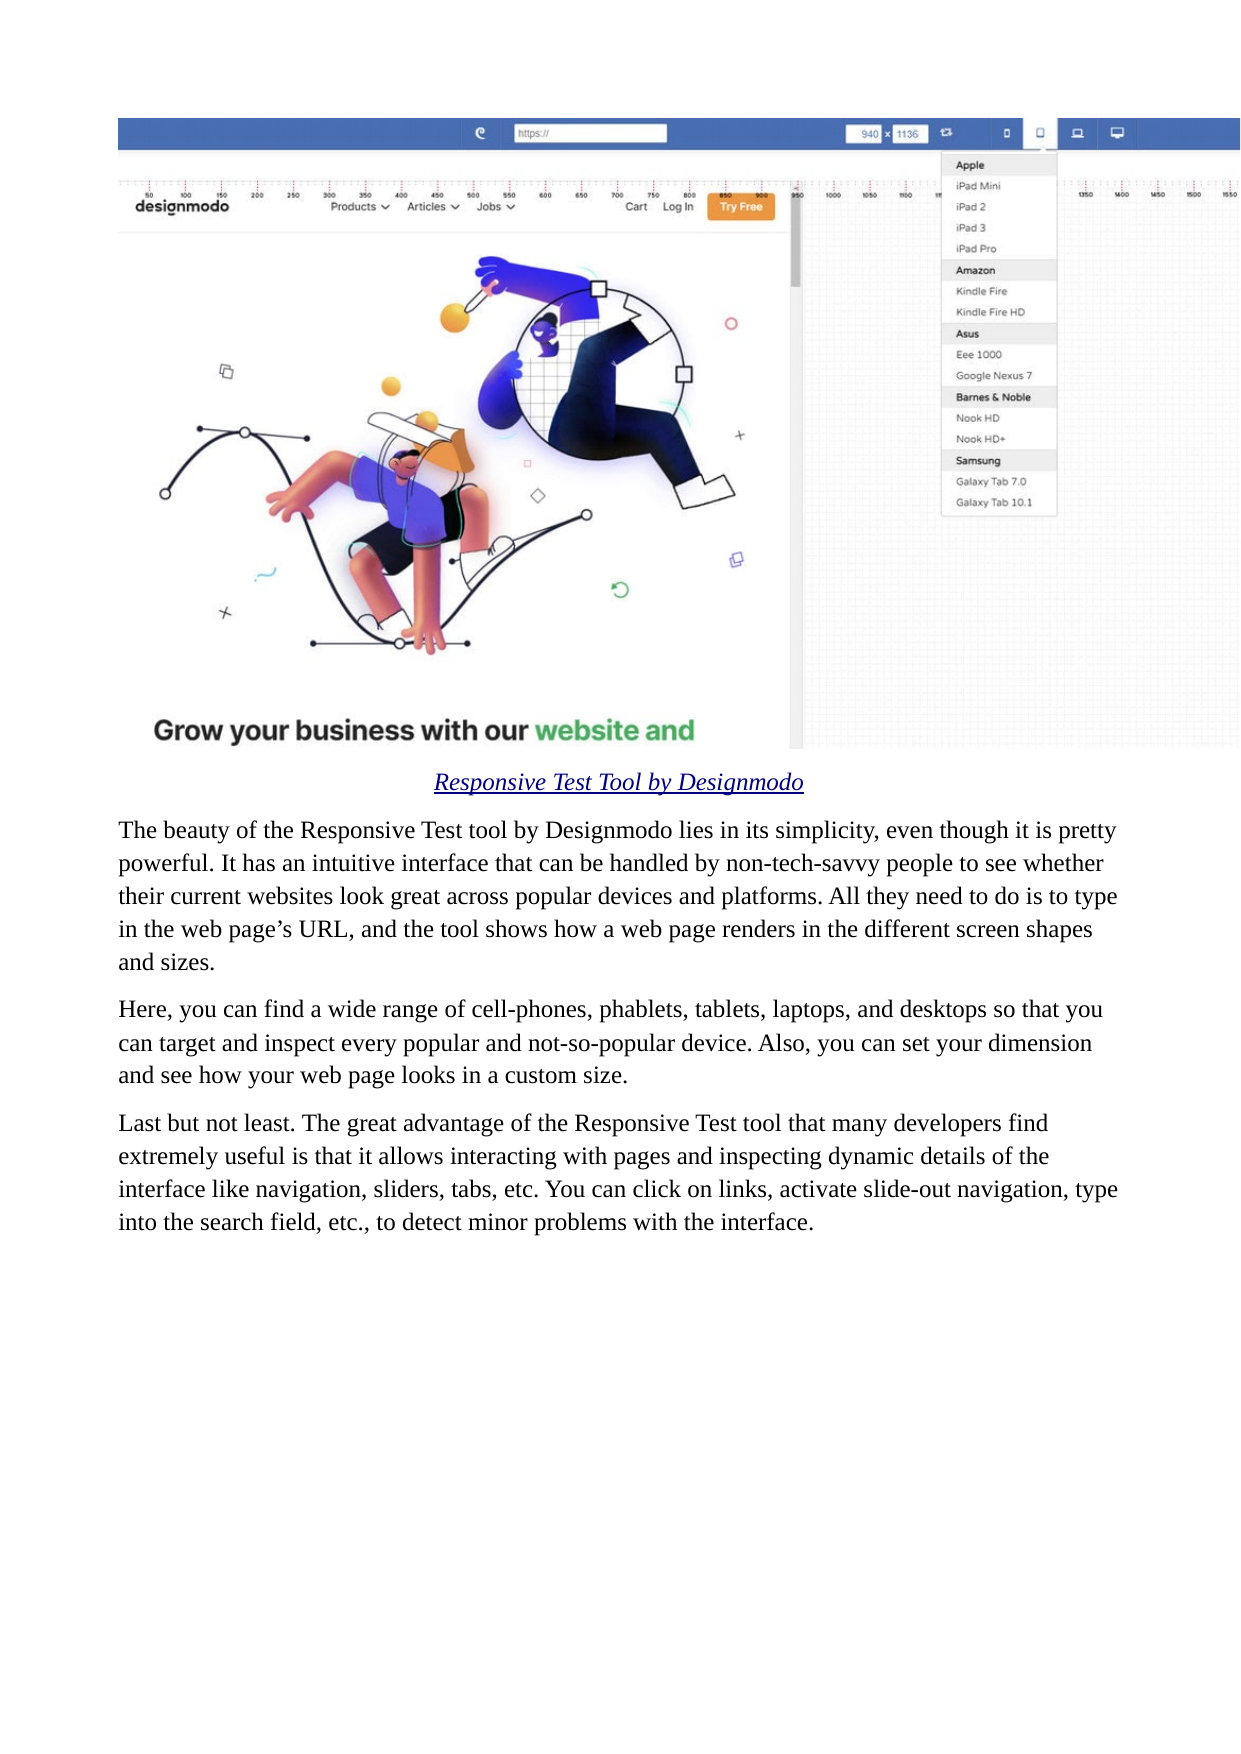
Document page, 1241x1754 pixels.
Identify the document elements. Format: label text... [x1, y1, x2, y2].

text Last but not least. The great advantage of the Responsive Test tool that many developers find extremely useful is that it allows interacting with pages and inspecting dynamic details of the interface like navigation, sliders, tabs, etc. You can click on links, activate slide-out navigation, type into the search field, etc., to detect minor problems with the interface. [118, 1108, 1122, 1236]
text The beauty of the Responsive Test tool by Designmodo lies in its simplicity, even though it is pretty powerful. It has an intuitive interface that can be handled by non-tech-savvy people to see whether their current websites look great across popular devices and platforms. All they need to do is to type in the web page’s URL, and the tool shows how a web page renders in the different screen shapes and sizes. [118, 815, 1122, 976]
text Here, you can find a wide range of cell-phones, phablets, tablets, laptops, and desktops so that you can target and inspect every popular and not-so-popular device. Also, you can set your dimension and see how your web page looks in a custom size. [118, 994, 1122, 1089]
picture [118, 118, 1241, 749]
text Responsive Test Tool by Designmodo [118, 767, 1122, 796]
